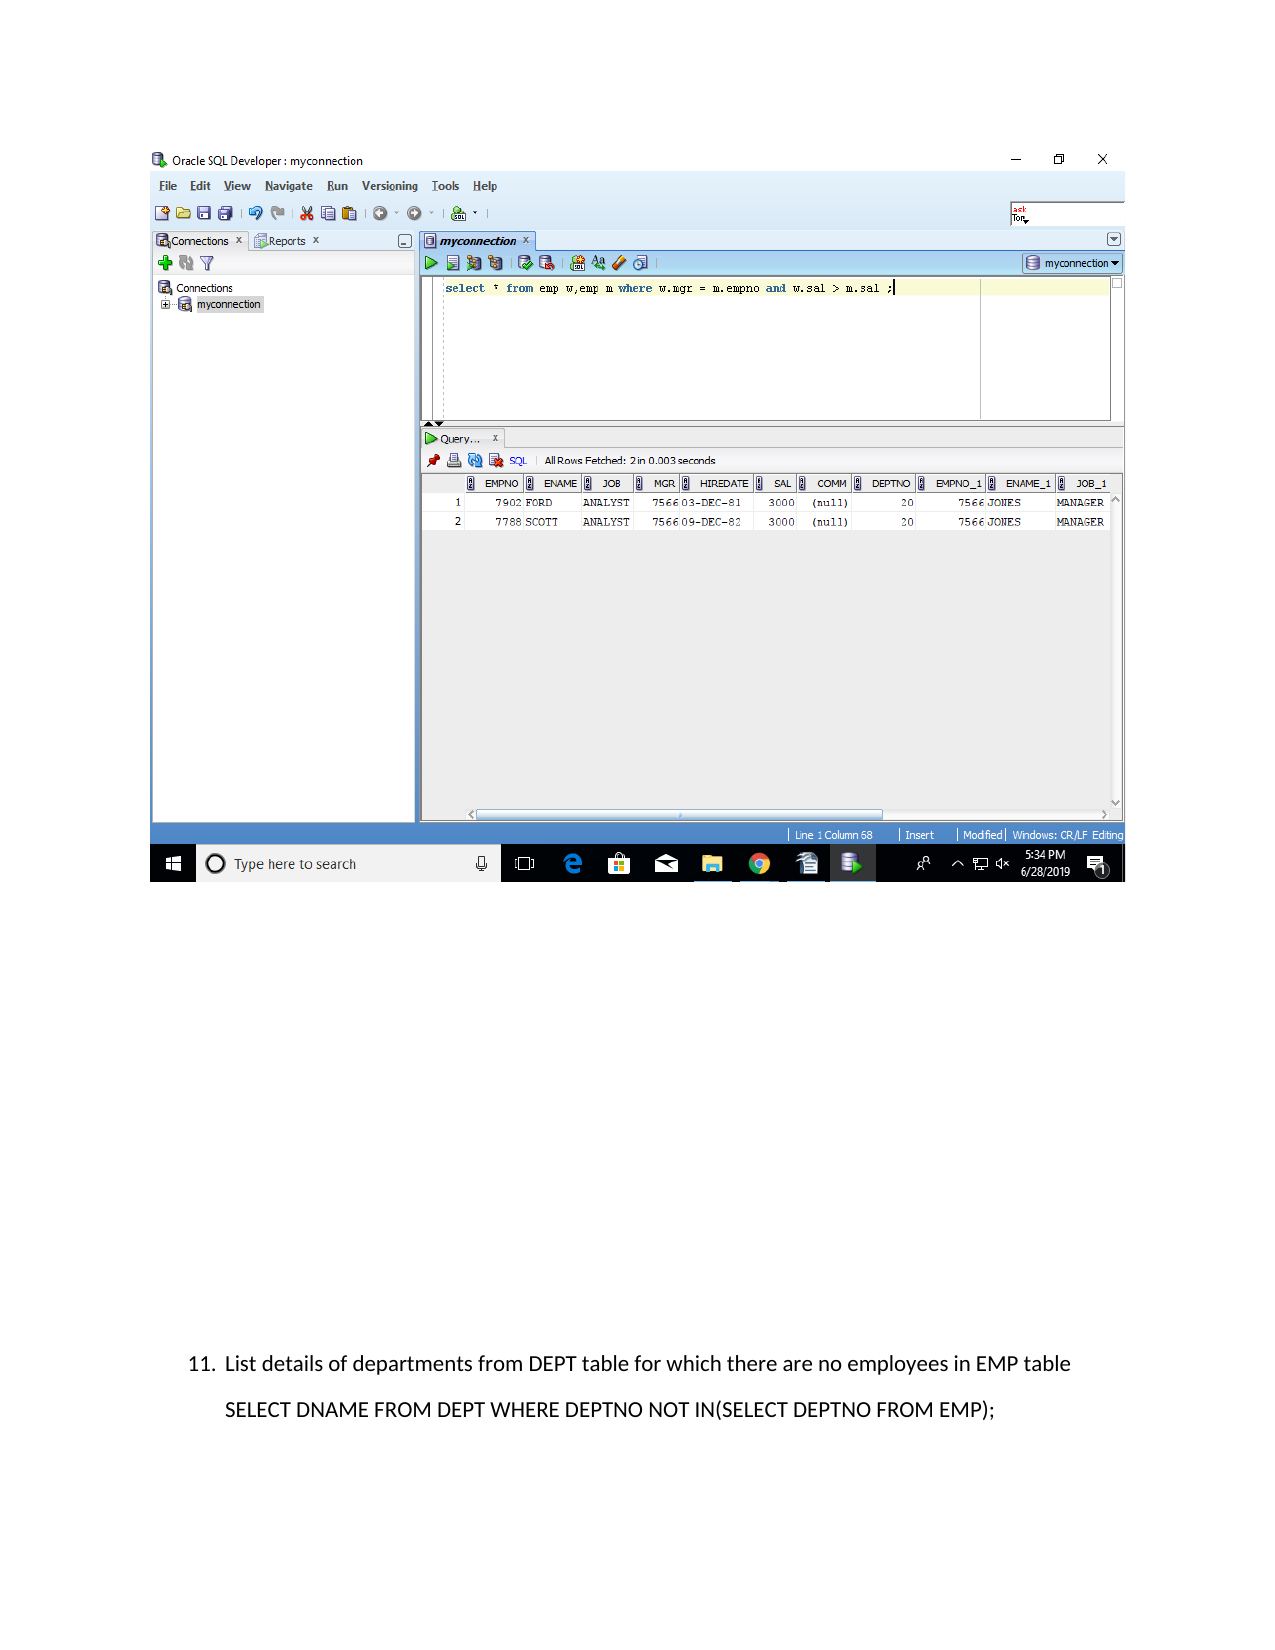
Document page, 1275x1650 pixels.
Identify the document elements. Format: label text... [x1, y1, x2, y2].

picture [150, 150, 1125, 882]
list SELECT DNAME FROM DEPT WHERE DEPTNO NOT IN(SELECT DEPTNO FROM EMP); [187, 1395, 1125, 1423]
list List details of departments from DEPT table for which there are no employees in EMP table [187, 1349, 1125, 1377]
